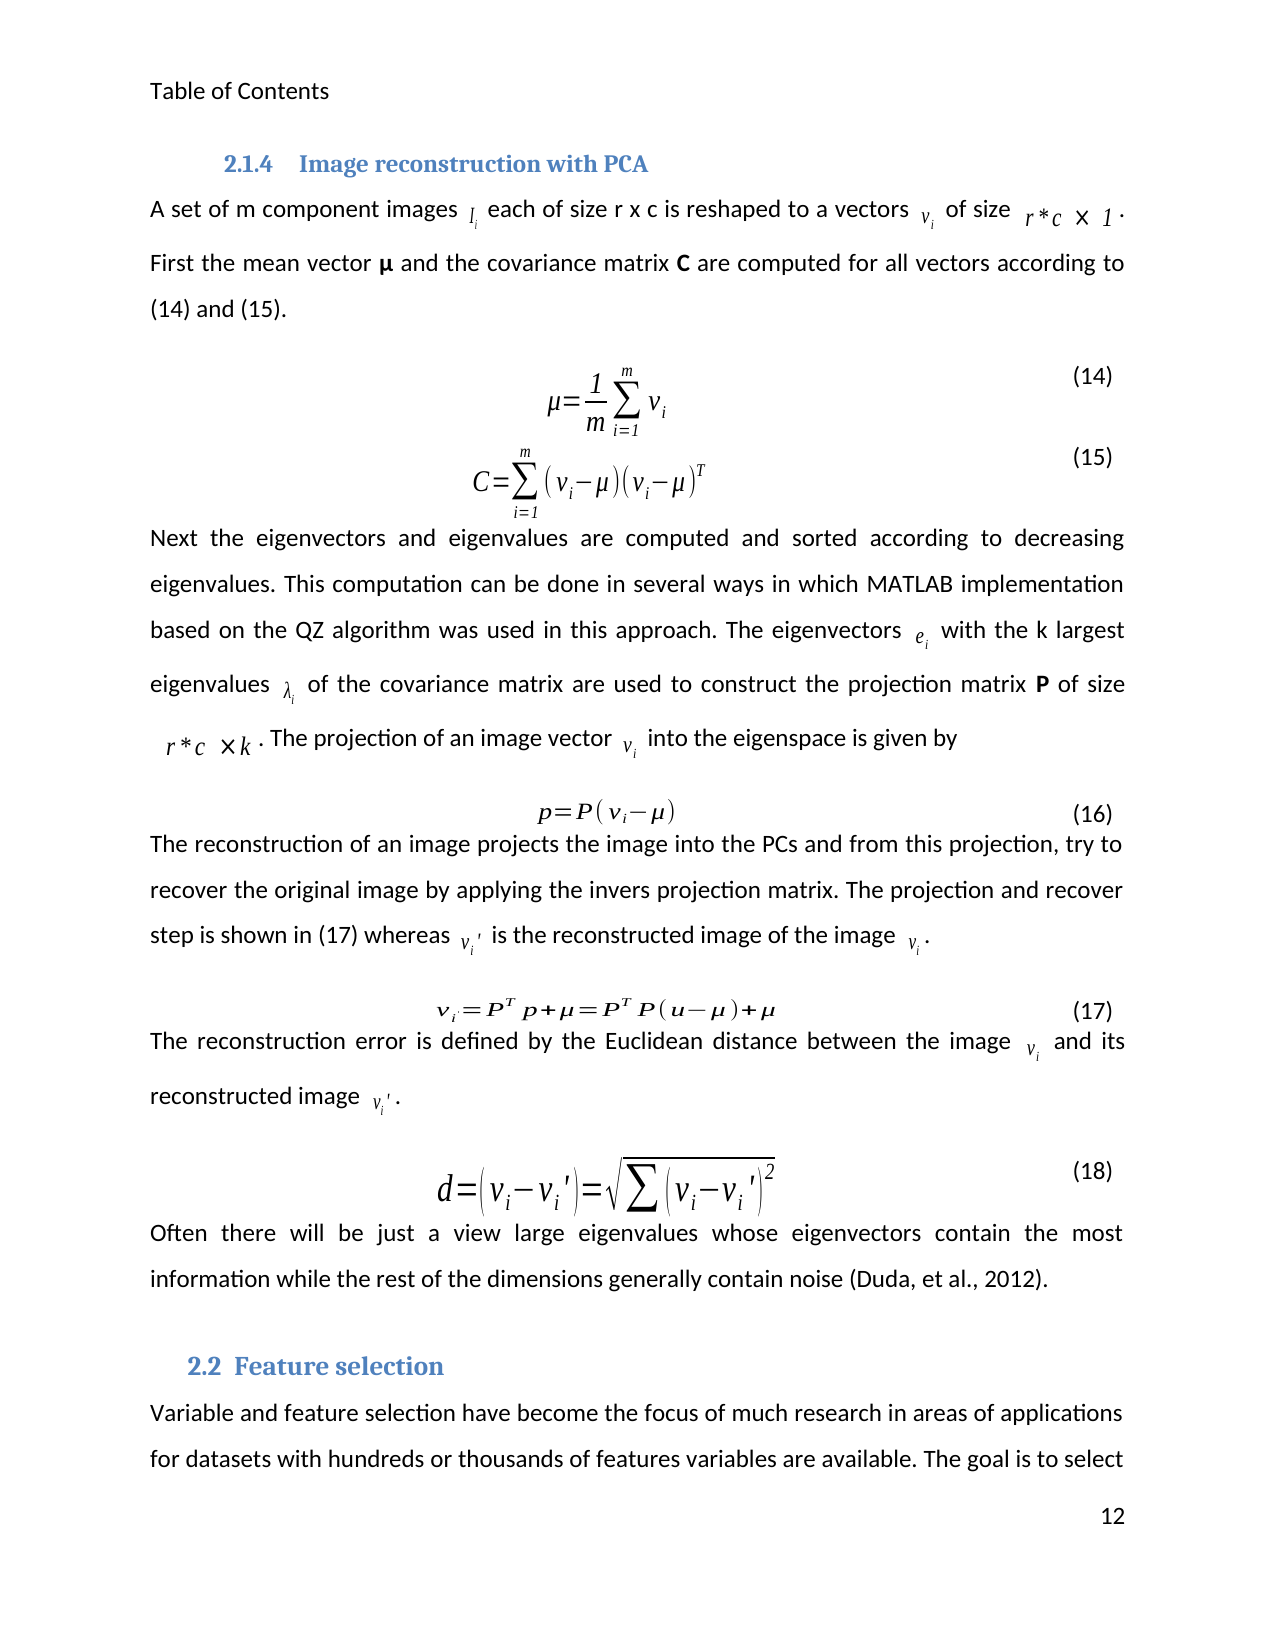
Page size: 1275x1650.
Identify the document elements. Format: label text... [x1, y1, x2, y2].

text A set of m component images each of size r x c is reshaped to a vectors of size. First the mean vector μ and the covariance matrix C are computed for all vectors according to (14) and (15). [150, 193, 1125, 324]
subtitle Image reconstruction with PCA [224, 150, 1125, 179]
table_cell [150, 441, 1061, 522]
table_header (18) [1061, 1155, 1147, 1217]
text Next the eigenvectors and eigenvalues are computed and sorted according to decreasing eigenvalues. This computation can be done in several ways in which MATLAB implementation based on the QZ algorithm was used in this approach. The eigenvectors with the k largest eigenvalues of the covariance matrix are used to construct the projection matrix P of size. The projection of an image vector into the eigenspace is given by [150, 522, 1125, 762]
table_header (14) [1061, 360, 1147, 441]
text Often there will be just a view large eigenvalues whose eigenvectors contain the most information while the rest of the dimensions generally contain noise (Duda, et al., 2012). [150, 1217, 1125, 1294]
table_header [150, 995, 1061, 1025]
text The reconstruction of an image projects the image into the PCs and from this projection, try to recover the original image by applying the invers projection matrix. The projection and recover step is shown in (17) whereas is the reconstructed image of the image. [150, 828, 1125, 959]
table_cell (15) [1061, 441, 1147, 522]
text The reconstruction error is defined by the Euclidean distance between the image and its reconstructed image. [150, 1025, 1125, 1119]
table_header [150, 798, 1061, 828]
subtitle Feature selection [187, 1351, 1125, 1382]
table_header [150, 1155, 1061, 1217]
table_header (17) [1061, 995, 1147, 1025]
text Variable and feature selection have become the focus of much research in areas of applications for datasets with hundreds or thousands of features variables are available. The goal is to select [150, 1397, 1125, 1473]
table_header (16) [1061, 798, 1147, 828]
table_header [150, 360, 1061, 441]
